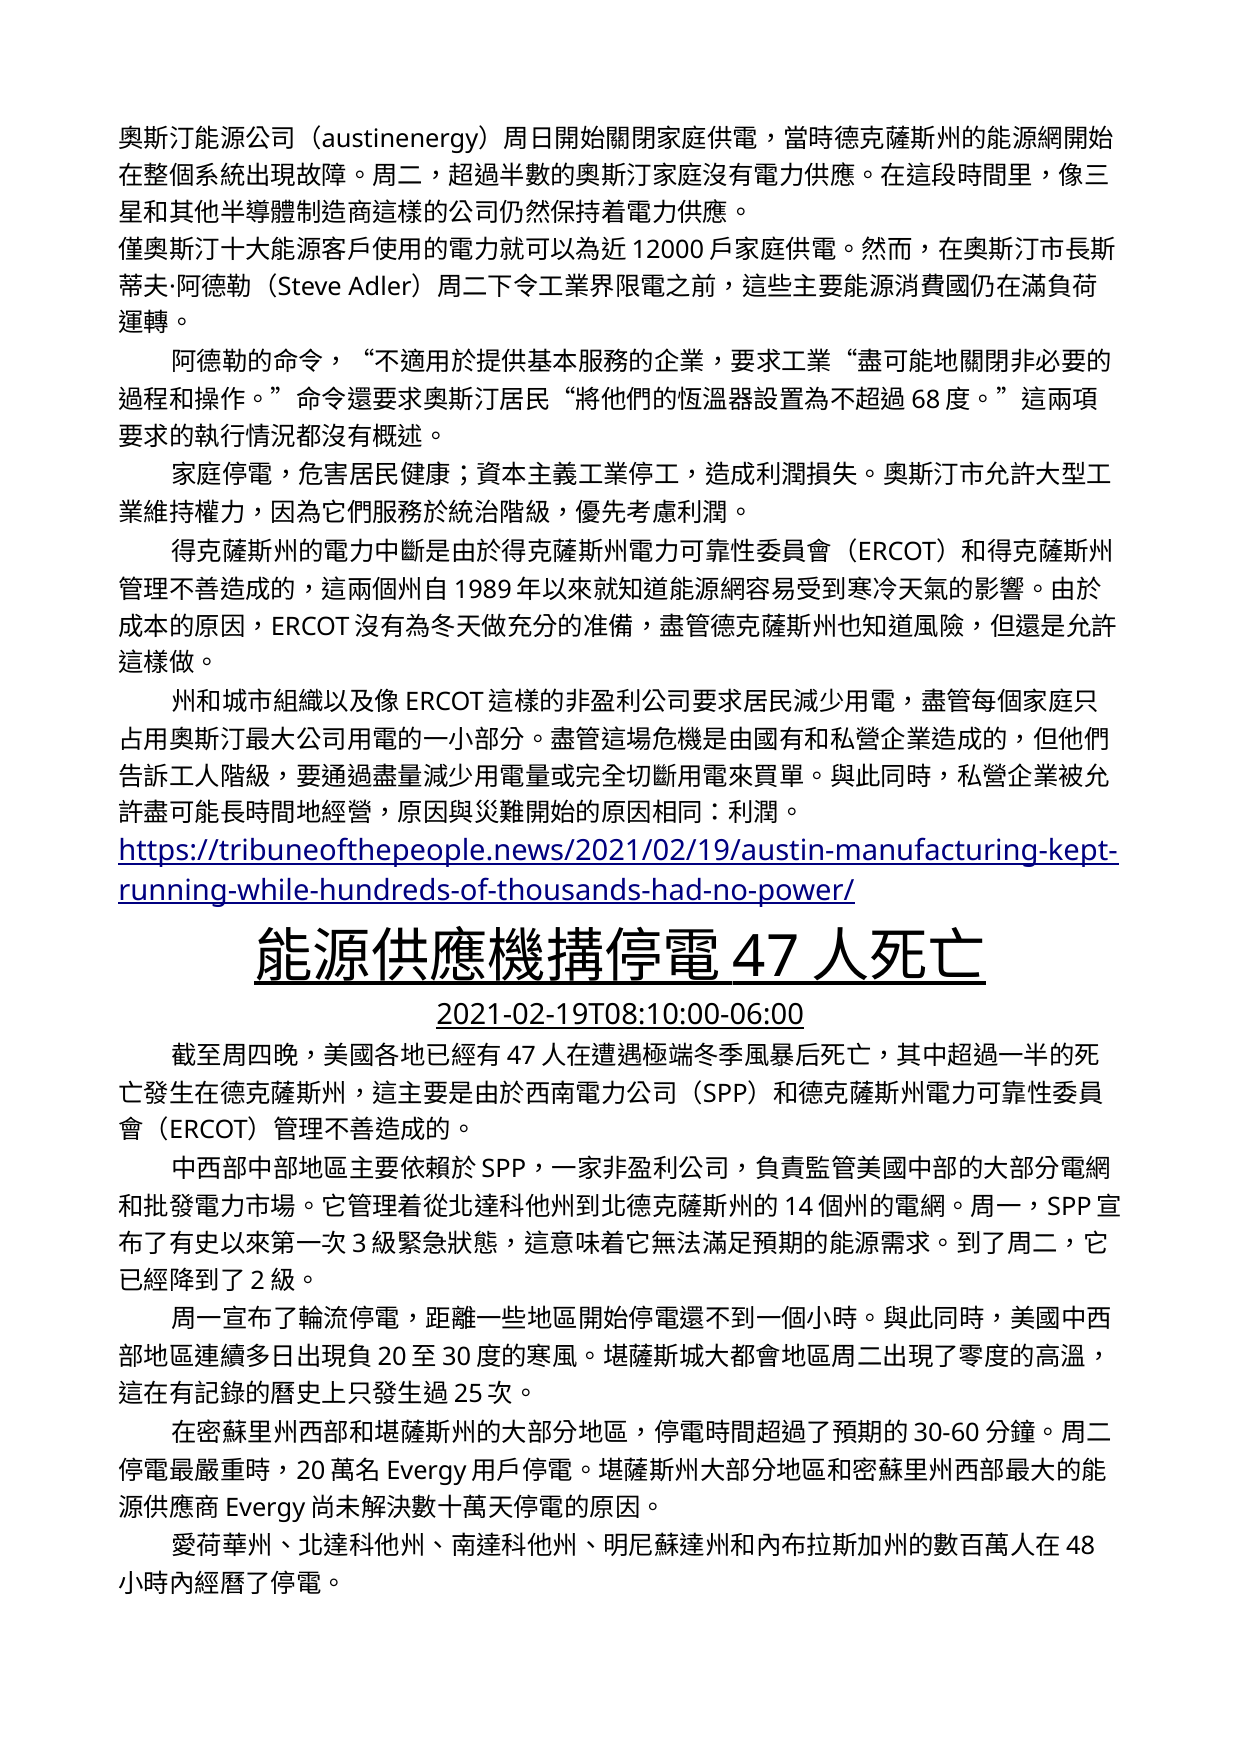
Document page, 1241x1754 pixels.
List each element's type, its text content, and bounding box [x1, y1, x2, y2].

text 奧斯汀能源公司（austinenergy）周日開始關閉家庭供電，當時德克薩斯州的能源網開始在整個系統出現故障。周二，超過半數的奧斯汀家庭沒有電力供應。在這段時間里，像三星和其他半導體制造商這樣的公司仍然保持着電力供應。 [118, 118, 1122, 228]
text 周一宣布了輪流停電，距離一些地區開始停電還不到一個小時。與此同時，美國中西部地區連續多日出現負20至30度的寒風。堪薩斯城大都會地區周二出現了零度的高溫，這在有記錄的曆史上只發生過25次。 [118, 1297, 1122, 1410]
text 愛荷華州、北達科他州、南達科他州、明尼蘇達州和內布拉斯加州的數百萬人在48小時內經曆了停電。 [118, 1523, 1122, 1600]
text 家庭停電，危害居民健康；資本主義工業停工，造成利潤損失。奧斯汀市允許大型工業維持權力，因為它們服務於統治階級，優先考慮利潤。 [118, 452, 1122, 529]
text 僅奧斯汀十大能源客戶使用的電力就可以為近12000戶家庭供電。然而，在奧斯汀市長斯蒂夫·阿德勒（Steve Adler）周二下令工業界限電之前，這些主要能源消費國仍在滿負荷運轉。 [118, 228, 1122, 339]
text 州和城市組織以及像ERCOT這樣的非盈利公司要求居民減少用電，盡管每個家庭只占用奧斯汀最大公司用電的一小部分。盡管這場危機是由國有和私營企業造成的，但他們告訴工人階級，要通過盡量減少用電量或完全切斷用電來買單。與此同時，私營企業被允許盡可能長時間地經營，原因與災難開始的原因相同：利潤。 [118, 679, 1122, 829]
text https://tribuneofthepeople.news/2021/02/19/austin-manufacturing-kept-running-while-hundreds-of-thousands-had-no-power/ [118, 829, 1122, 908]
text 在密蘇里州西部和堪薩斯州的大部分地區，停電時間超過了預期的30-60分鐘。周二停電最嚴重時，20萬名Evergy用戶停電。堪薩斯州大部分地區和密蘇里州西部最大的能源供應商Evergy尚未解決數十萬天停電的原因。 [118, 1410, 1122, 1523]
text 2021-02-19T08:10:00-06:00 [118, 993, 1122, 1033]
text 能源供應機搆停電47人死亡 [118, 908, 1122, 993]
text 截至周四晚，美國各地已經有47人在遭遇極端冬季風暴后死亡，其中超過一半的死亡發生在德克薩斯州，這主要是由於西南電力公司（SPP）和德克薩斯州電力可靠性委員會（ERCOT）管理不善造成的。 [118, 1033, 1122, 1146]
text 阿德勒的命令，“不適用於提供基本服務的企業，要求工業“盡可能地關閉非必要的過程和操作。”命令還要求奧斯汀居民“將他們的恆溫器設置為不超過68度。”這兩項要求的執行情況都沒有概述。 [118, 339, 1122, 452]
text 中西部中部地區主要依賴於SPP，一家非盈利公司，負責監管美國中部的大部分電網和批發電力市場。它管理着從北達科他州到北德克薩斯州的14個州的電網。周一，SPP宣布了有史以來第一次3級緊急狀態，這意味着它無法滿足預期的能源需求。到了周二，它已經降到了2級。 [118, 1146, 1122, 1297]
text 得克薩斯州的電力中斷是由於得克薩斯州電力可靠性委員會（ERCOT）和得克薩斯州管理不善造成的，這兩個州自1989年以來就知道能源網容易受到寒冷天氣的影響。由於成本的原因，ERCOT沒有為冬天做充分的准備，盡管德克薩斯州也知道風險，但還是允許這樣做。 [118, 529, 1122, 679]
